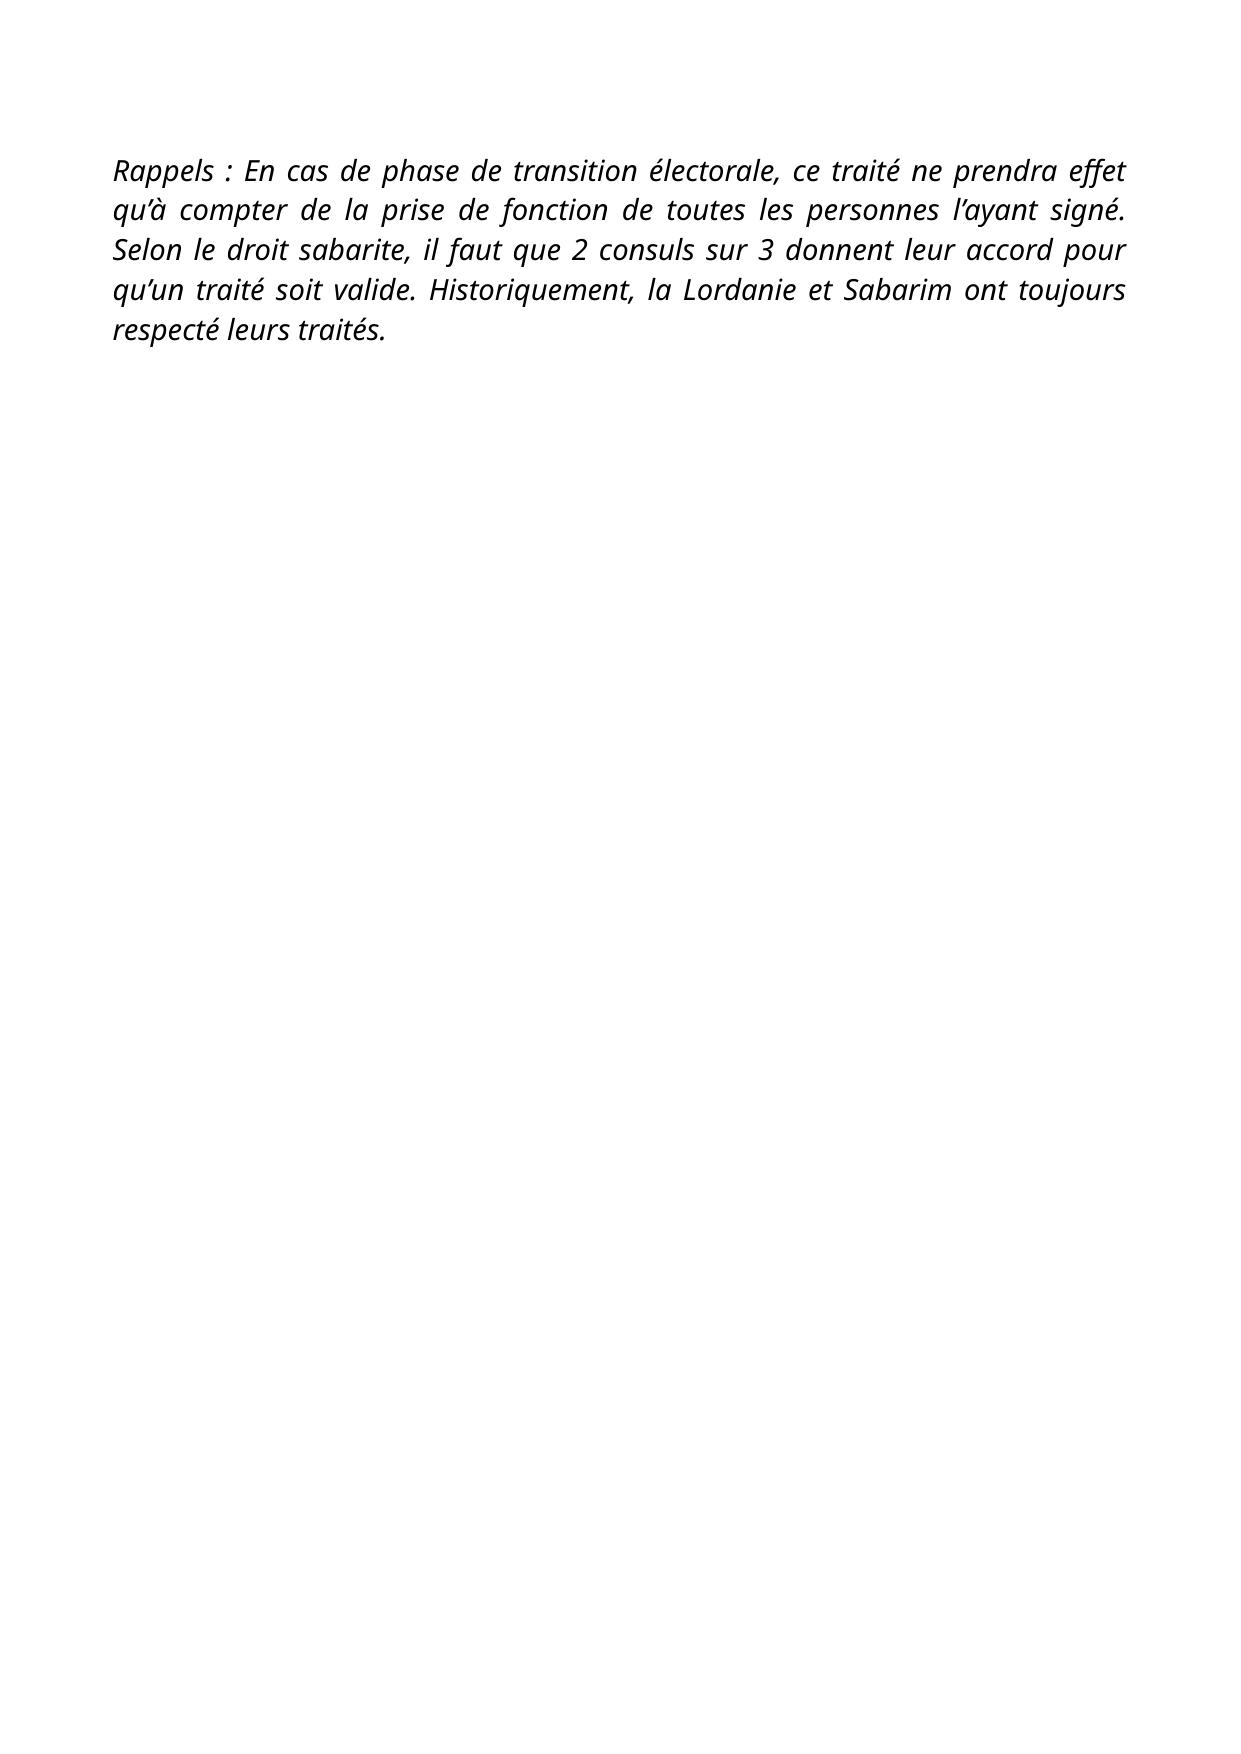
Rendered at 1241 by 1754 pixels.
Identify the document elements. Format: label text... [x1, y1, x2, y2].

text Rappels : En cas de phase de transition électorale, ce traité ne prendra effet qu’à compter de la prise de fonction de toutes les personnes l’ayant signé. Selon le droit sabarite, il faut que 2 consuls sur 3 donnent leur accord pour qu’un traité soit valide. Historiquement, la Lordanie et Sabarim ont toujours respecté leurs traités. [112, 150, 1128, 348]
